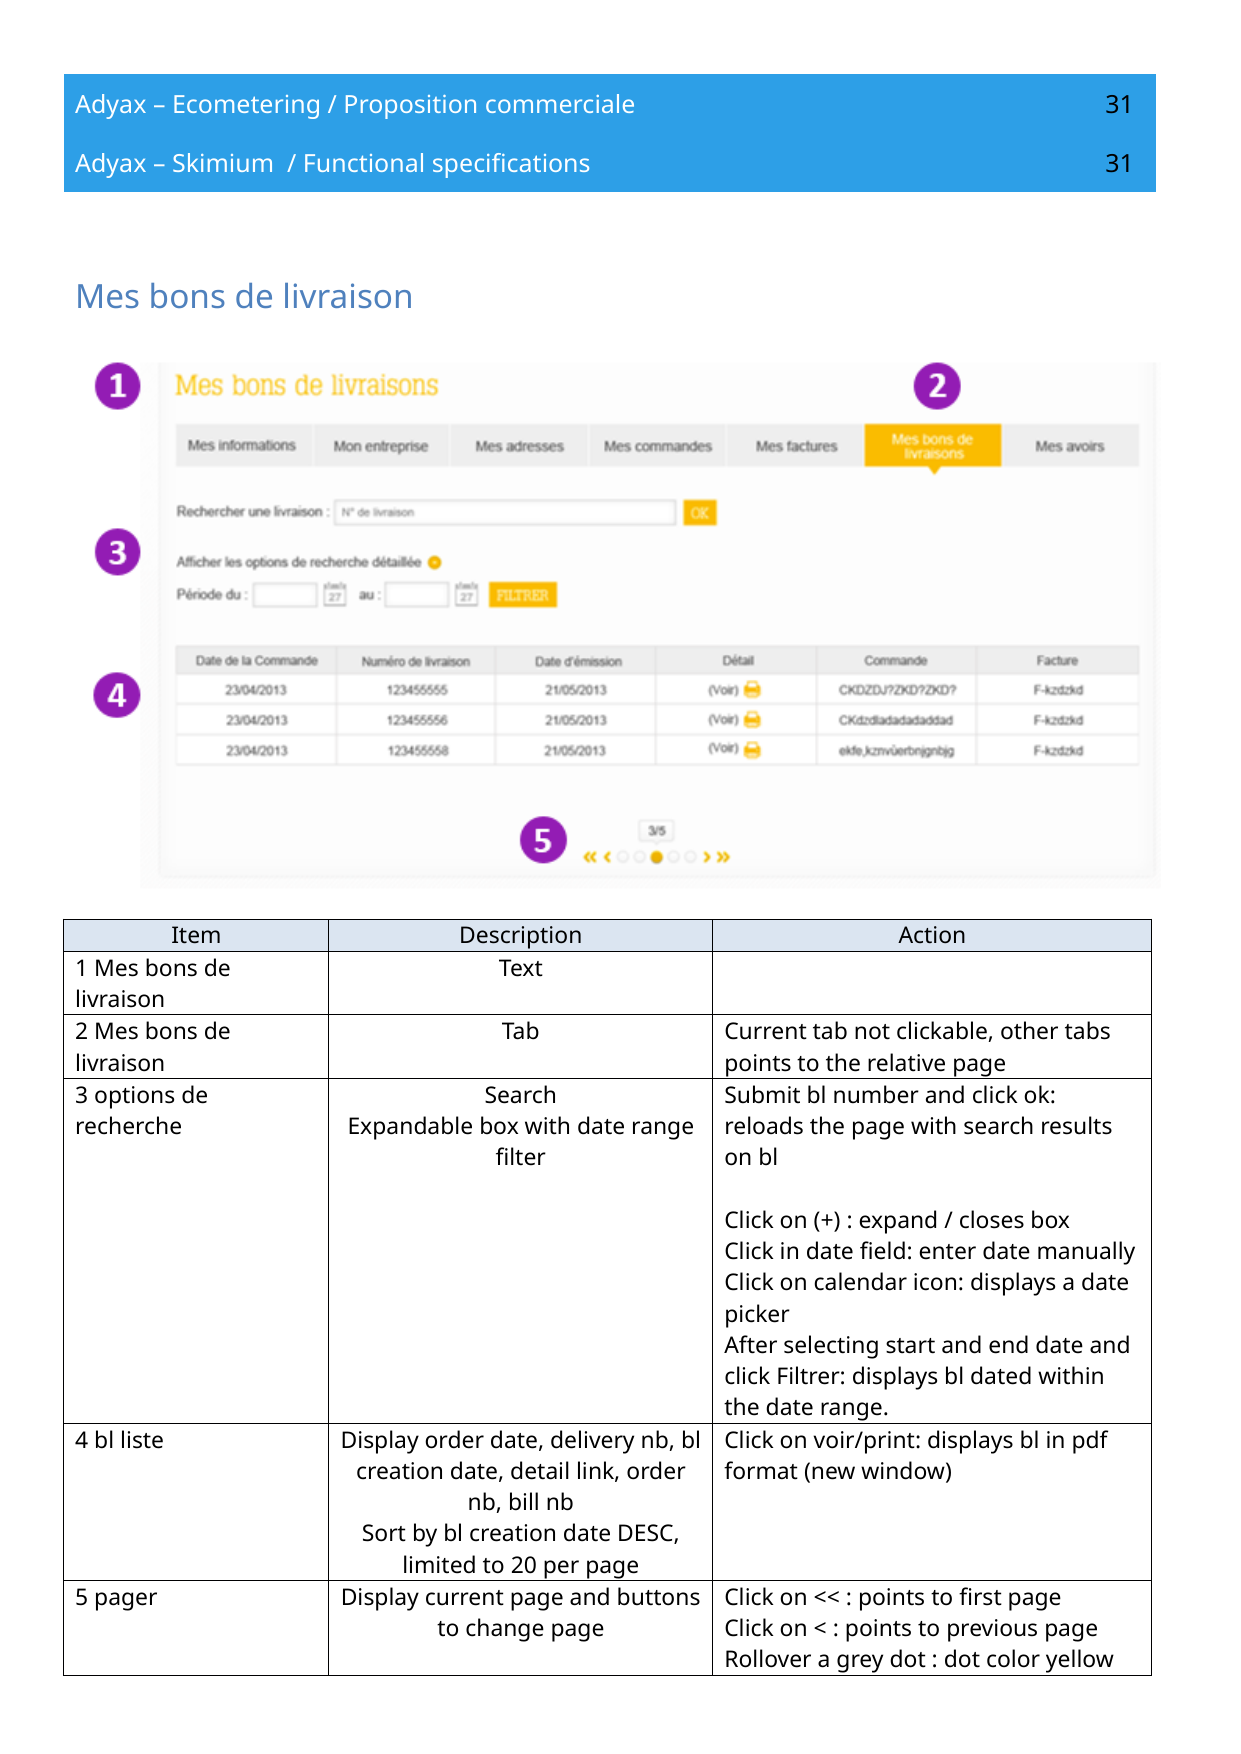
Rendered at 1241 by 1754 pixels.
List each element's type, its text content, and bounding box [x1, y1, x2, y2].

table_header Item [64, 920, 328, 951]
table_cell Text [329, 952, 712, 1014]
table_cell Click on voir/print: displays bl in pdf format (new window) [713, 1424, 1151, 1580]
table_cell Search Expandable box with date range filter [329, 1079, 712, 1423]
table_cell 2 Mes bons de livraison [64, 1015, 328, 1078]
picture [75, 330, 1161, 898]
table_cell Tab [329, 1015, 712, 1078]
table_cell Display current page and buttons to change page [329, 1581, 712, 1675]
table_cell 5 pager [64, 1581, 328, 1675]
table_header Action [713, 920, 1151, 951]
table_cell 4 bl liste [64, 1424, 328, 1580]
table_cell Display order date, delivery nb, bl creation date, detail link, order nb, bill nb Sort by bl creation date DESC, limited to 20 per page [329, 1424, 712, 1580]
table_cell Submit bl number and click ok: reloads the page with search results on bl Click on (+) : expand / closes box Click in date field: enter date manually Click on calendar icon: displays a date picker After selecting start and end date and click Filtrer: displays bl dated within the date range. [713, 1079, 1151, 1423]
subtitle Mes bons de livraison [75, 272, 1165, 318]
table_cell [713, 952, 1151, 1014]
table_cell Current tab not clickable, other tabs points to the relative page [713, 1015, 1151, 1078]
table_header Description [329, 920, 712, 951]
table_cell 1 Mes bons de livraison [64, 952, 328, 1014]
table_cell Click on << : points to first page Click on < : points to previous page Rollover a grey dot : dot color yellow [713, 1581, 1151, 1675]
table_cell 3 options de recherche [64, 1079, 328, 1423]
